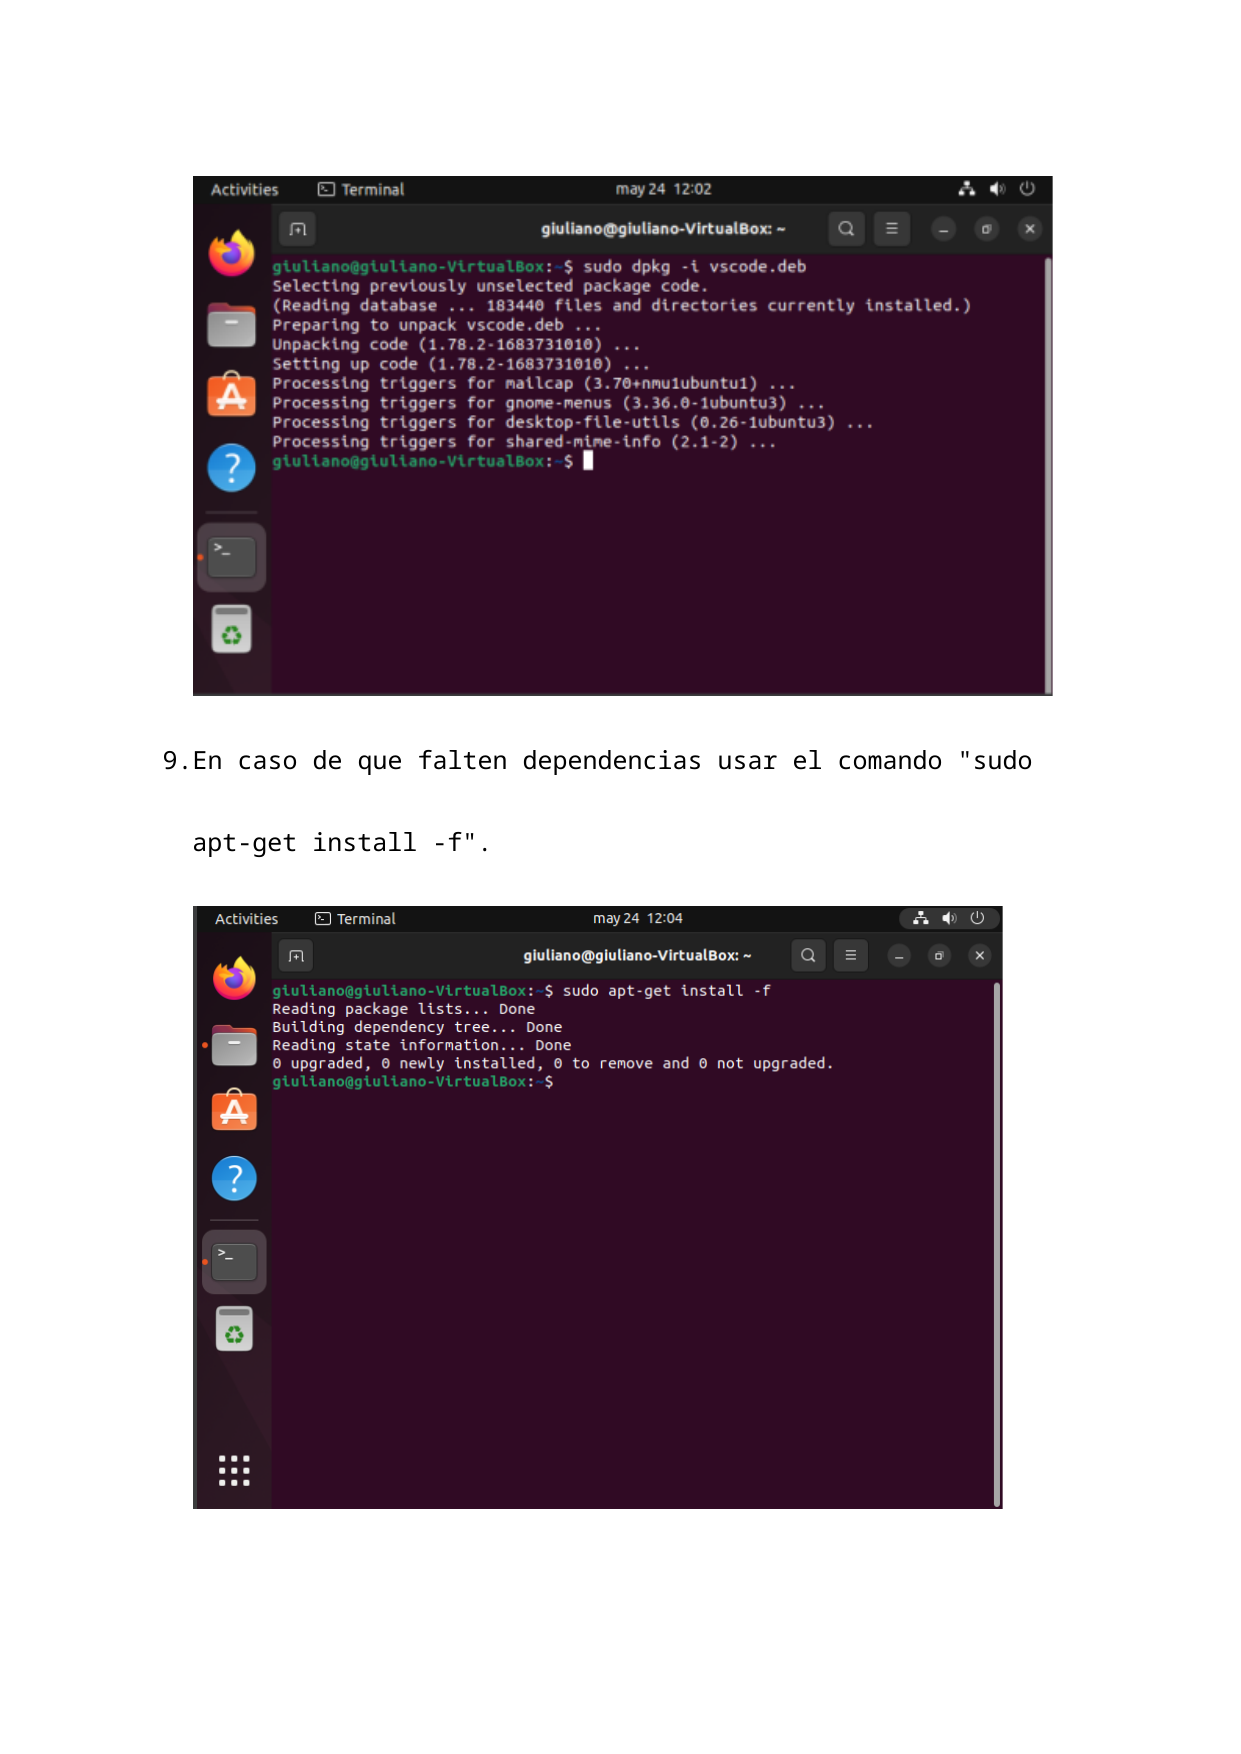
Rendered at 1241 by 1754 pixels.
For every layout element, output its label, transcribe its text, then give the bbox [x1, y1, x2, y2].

list En caso de que falten dependencias usar el comando "sudo apt-get install -f". [162, 743, 1038, 858]
picture [193, 906, 1003, 1509]
picture [193, 176, 1053, 696]
